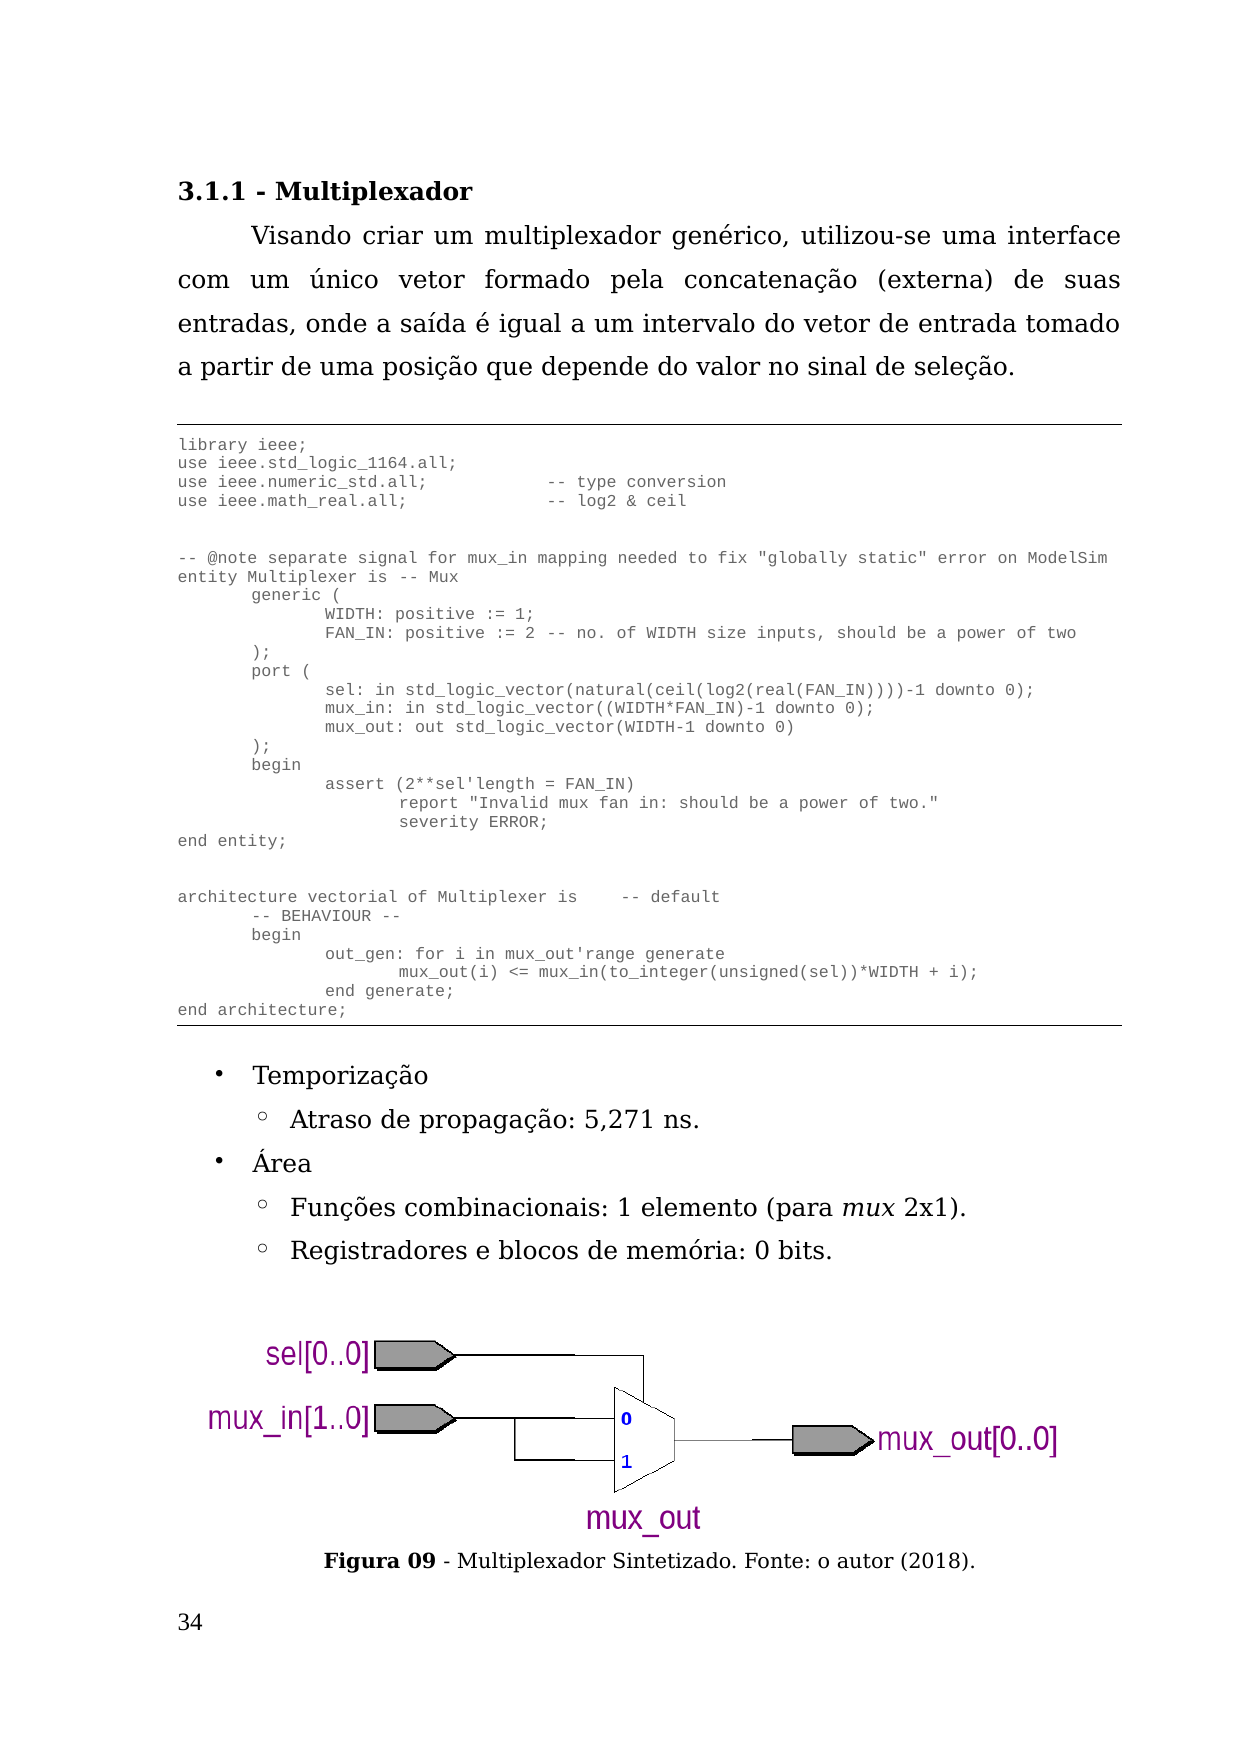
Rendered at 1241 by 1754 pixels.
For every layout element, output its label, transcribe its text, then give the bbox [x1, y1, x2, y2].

list Atraso de propagação: 5,271 ns. [252, 1105, 1122, 1134]
text end architecture; [177, 1002, 1122, 1025]
text begin [177, 926, 1122, 945]
picture [187, 1313, 1090, 1549]
text report "Invalid mux fan in: should be a power of two." [177, 794, 1122, 813]
list Registradores e blocos de memória: 0 bits. [252, 1236, 1122, 1266]
text Visando criar um multiplexador genérico, utilizou-se uma interface com um único vetor formado pela concatenação (externa) de suas entradas, onde a saída é igual a um intervalo do vetor de entrada tomado a partir de uma posição que depende do valor no sinal de seleção. [177, 221, 1122, 382]
text -- @note separate signal for mux_in mapping needed to fix "globally static" error on ModelSim [177, 549, 1122, 568]
text ); [177, 738, 1122, 757]
text -- BEHAVIOUR -- [177, 907, 1122, 926]
text architecture vectorial of Multiplexer is -- default [177, 889, 1122, 907]
text use ieee.numeric_std.all; -- type conversion [177, 474, 1122, 493]
text mux_out: out std_logic_vector(WIDTH-1 downto 0) [177, 719, 1122, 738]
text end entity; [177, 832, 1122, 851]
text ); [177, 643, 1122, 662]
text end generate; [177, 983, 1122, 1002]
text entity Multiplexer is -- Mux [177, 568, 1122, 587]
list Temporização [215, 1061, 1122, 1091]
text WIDTH: positive := 1; [177, 606, 1122, 625]
text mux_out(i) <= mux_in(to_integer(unsigned(sel))*WIDTH + i); [177, 964, 1122, 983]
text severity ERROR; [177, 813, 1122, 832]
list Área [215, 1149, 1122, 1178]
text mux_in: in std_logic_vector((WIDTH*FAN_IN)-1 downto 0); [177, 700, 1122, 719]
text begin [177, 757, 1122, 776]
text 3.1.1 - Multiplexador [177, 177, 1122, 207]
list Funções combinacionais: 1 elemento (para mux 2x1). [252, 1193, 1122, 1222]
text use ieee.std_logic_1164.all; [177, 455, 1122, 474]
text generic ( [177, 587, 1122, 606]
text out_gen: for i in mux_out'range generate [177, 945, 1122, 964]
text sel: in std_logic_vector(natural(ceil(log2(real(FAN_IN))))-1 downto 0); [177, 681, 1122, 700]
text FAN_IN: positive := 2 -- no. of WIDTH size inputs, should be a power of two [177, 625, 1122, 643]
text assert (2**sel'length = FAN_IN) [177, 776, 1122, 794]
text library ieee; [177, 436, 1122, 455]
text port ( [177, 662, 1122, 681]
text Figura 09 - Multiplexador Sintetizado. Fonte: o autor (2018). [177, 1304, 1122, 1573]
text use ieee.math_real.all; -- log2 & ceil [177, 493, 1122, 512]
